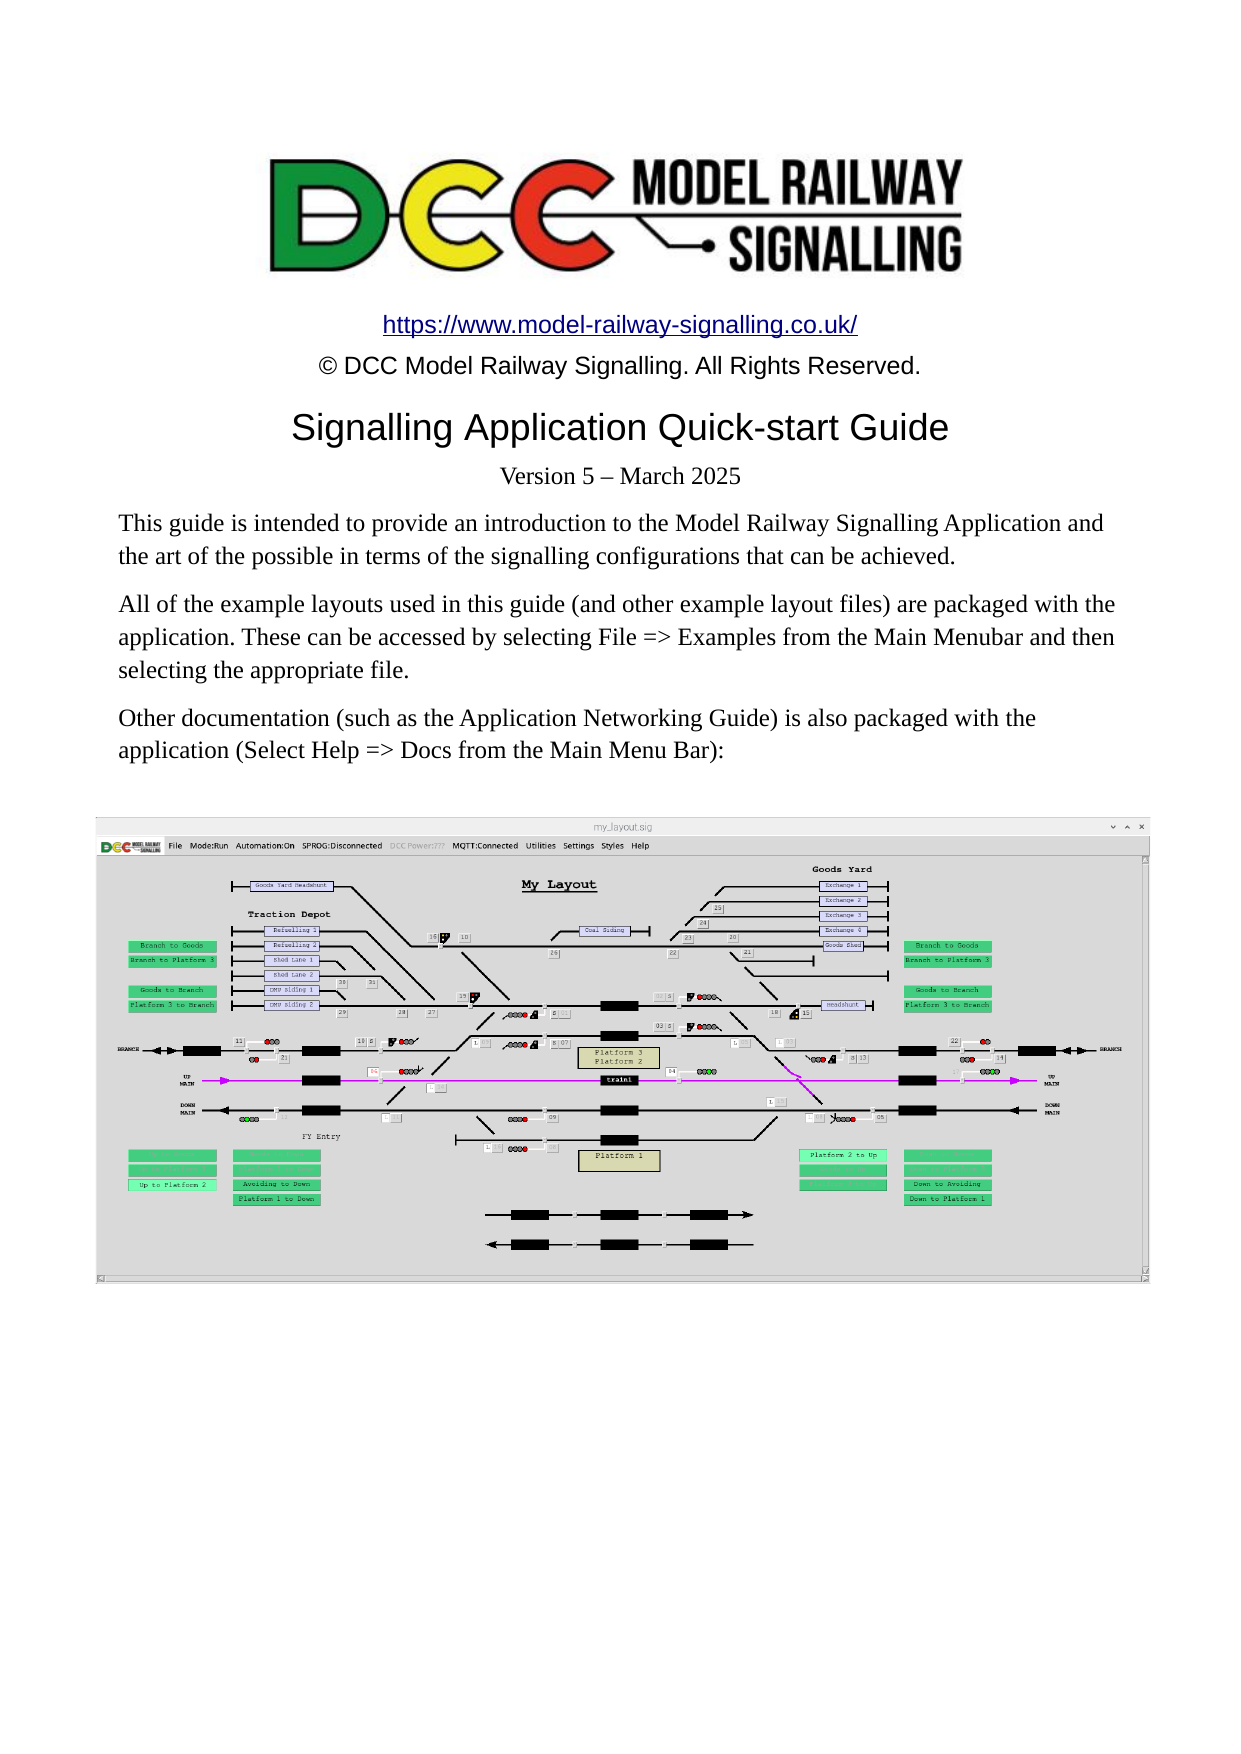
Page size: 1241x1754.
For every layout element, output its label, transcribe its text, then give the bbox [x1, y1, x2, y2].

subtitle Signalling Application Quick-start Guide [118, 405, 1122, 448]
subtitle https://www.model-railway-signalling.co.uk/ [118, 310, 1122, 339]
text This guide is intended to provide an introduction to the Model Railway Signalling Application and the art of the possible in terms of the signalling configurations that can be achieved. [118, 508, 1122, 570]
picture [255, 132, 985, 299]
picture [95, 817, 1150, 1284]
text © DCC Model Railway Signalling. All Rights Reserved. [118, 351, 1122, 380]
text Other documentation (such as the Application Networking Guide) is also packaged with the application (Select Help => Docs from the Main Menu Bar): [118, 703, 1122, 764]
text All of the example layouts used in this guide (and other example layout files) are packaged with the application. These can be accessed by selecting File => Examples from the Main Menubar and then selecting the appropriate file. [118, 589, 1122, 684]
text Version 5 – March 2025 [118, 461, 1122, 489]
